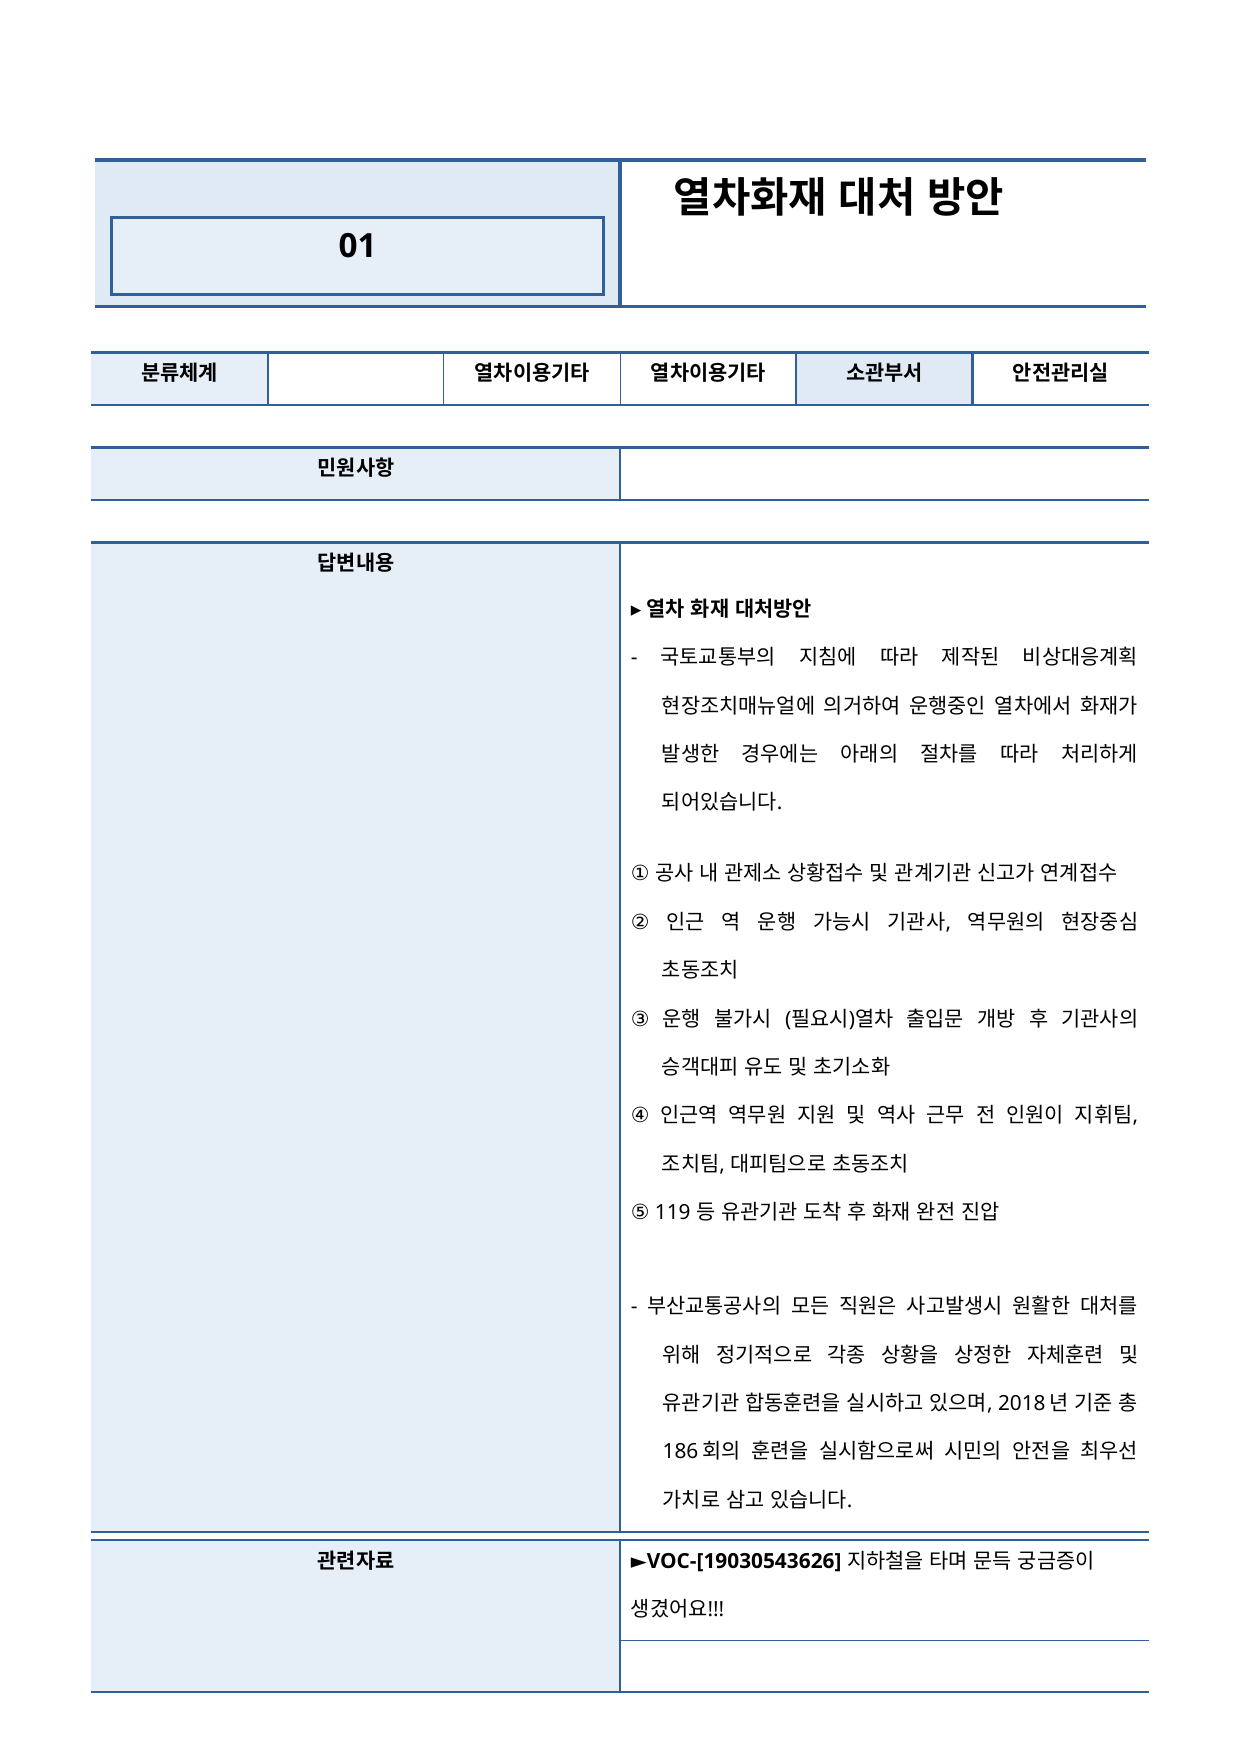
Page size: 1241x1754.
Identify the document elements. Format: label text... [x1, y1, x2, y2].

table_header 민원사항 [91, 449, 619, 499]
table_header 소관부서 [797, 354, 971, 404]
table_header [95, 162, 618, 305]
table_header 열차화재 대처 방안 [622, 162, 1146, 305]
table_header 안전관리실 [974, 354, 1149, 404]
table_header 열차이용기타 [621, 354, 795, 404]
table_header 분류체계 [91, 354, 267, 404]
table_header 관련자료 [91, 1541, 619, 1691]
table_header 답변내용 [91, 544, 619, 1531]
table_header 01 [113, 219, 602, 293]
table_header ▸ 열차 화재 대처방안 - 국토교통부의 지침에 따라 제작된 비상대응계획 현장조치매뉴얼에 의거하여 운행중인 열차에서 화재가 발생한 경우에는 아래의 절차를 따라 처리하게 되어있습니다. ① 공사 내 관제소 상황접수 및 관계기관 신고가 연계접수 ② 인근 역 운행 가능시 기관사, 역무원의 현장중심 초동조치 ③ 운행 불가시 (필요시)열차 출입문 개방 후 기관사의 승객대피 유도 및 초기소화 ④ 인근역 역무원 지원 및 역사 근무 전 인원이 지휘팀, 조치팀, 대피팀으로 초동조치 ⑤ 119 등 유관기관 도착 후 화재 완전 진압 - 부산교통공사의 모든 직원은 사고발생시 원활한 대처를 위해 정기적으로 각종 상황을 상정한 자체훈련 및 유관기관 합동훈련을 실시하고 있으며, 2018년 기준 총 186회의 훈련을 실시함으로써 시민의 안전을 최우선 가치로 삼고 있습니다. [621, 544, 1149, 1531]
table_header [269, 354, 443, 404]
table_header 열차이용기타 [444, 354, 620, 404]
table_header ►VOC-[19030543626] 지하철을 타며 문득 궁금증이 생겼어요!!! [621, 1541, 1149, 1640]
table_header [621, 449, 1149, 499]
table_cell [621, 1641, 1149, 1691]
